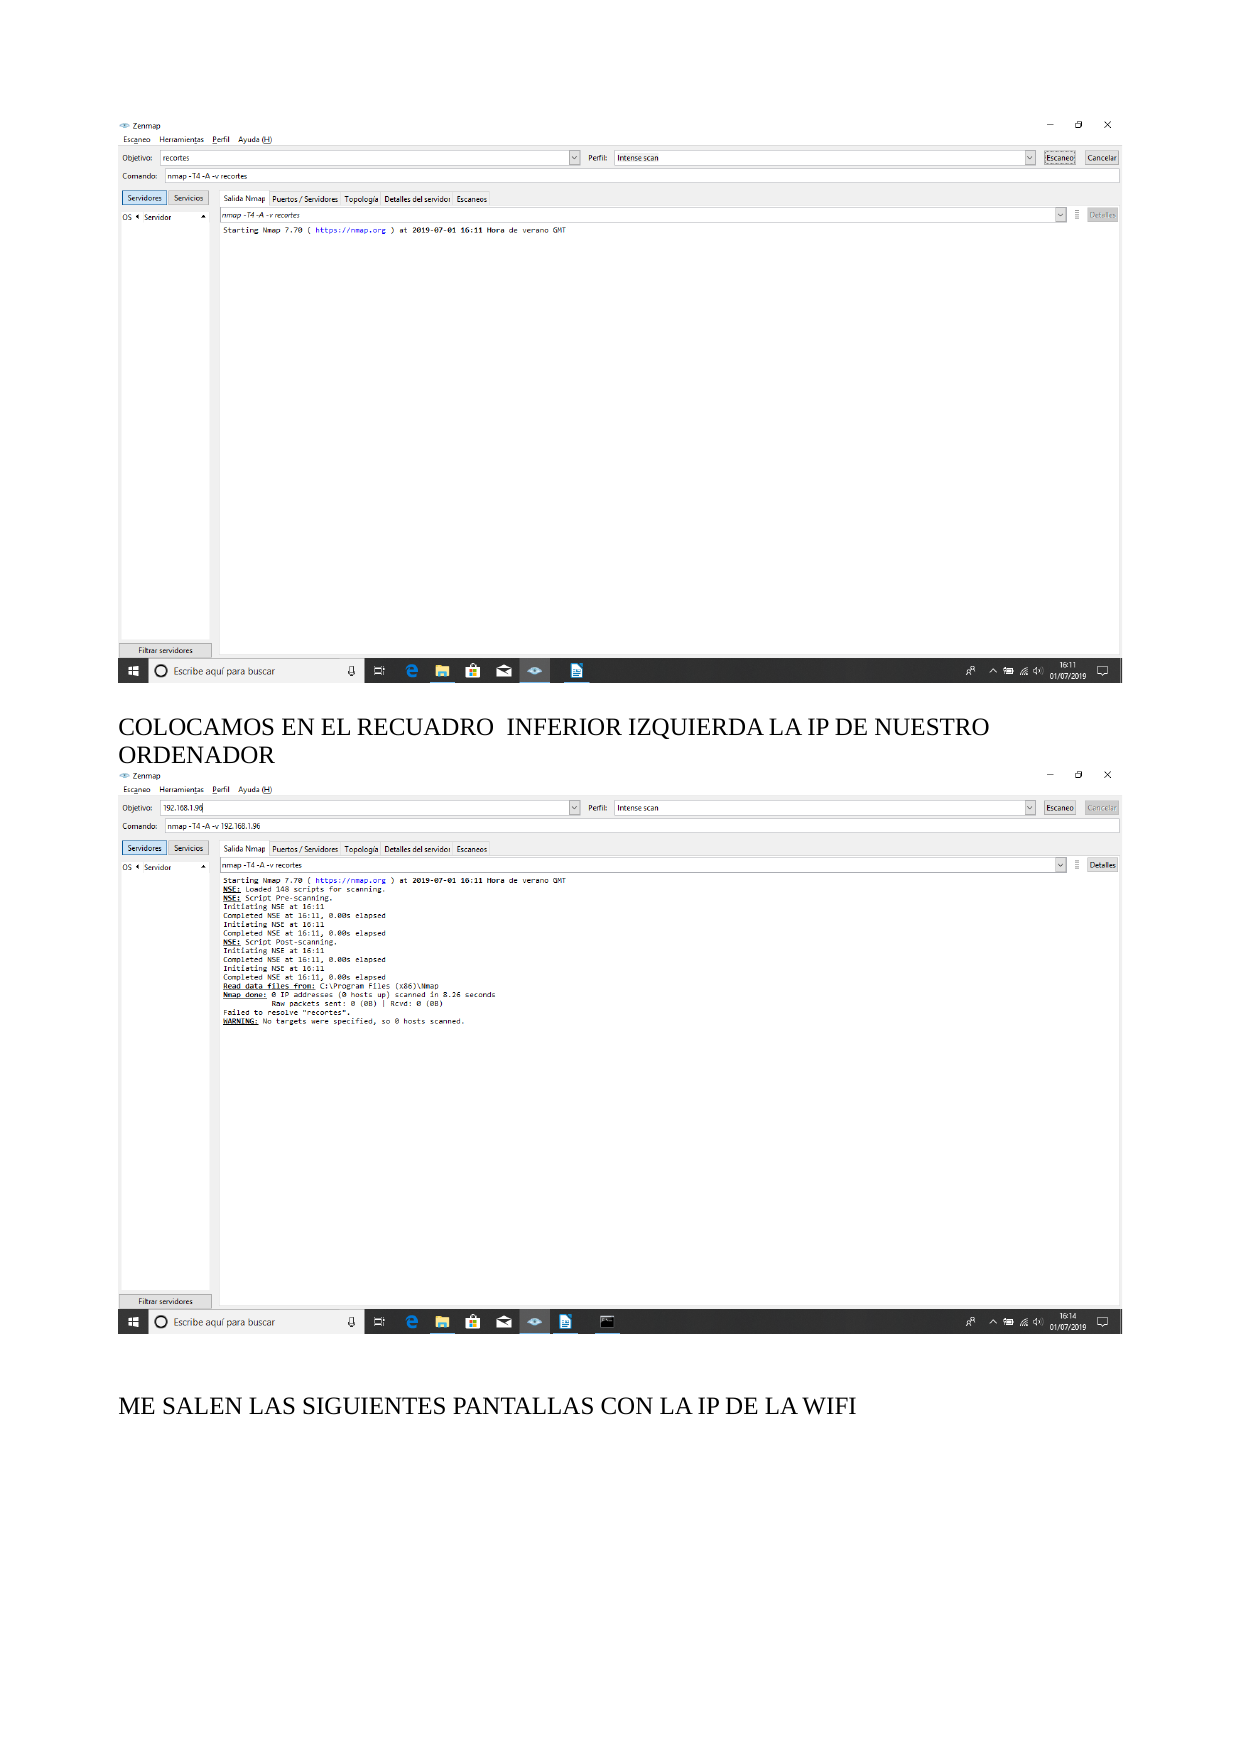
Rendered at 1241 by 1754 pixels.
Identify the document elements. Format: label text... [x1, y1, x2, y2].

picture [118, 769, 1123, 1334]
text COLOCAMOS EN EL RECUADRO INFERIOR IZQUIERDA LA IP DE NUESTRO ORDENADOR [118, 712, 1122, 769]
text ME SALEN LAS SIGUIENTES PANTALLAS CON LA IP DE LA WIFI [118, 1391, 1122, 1420]
picture [118, 118, 1123, 683]
